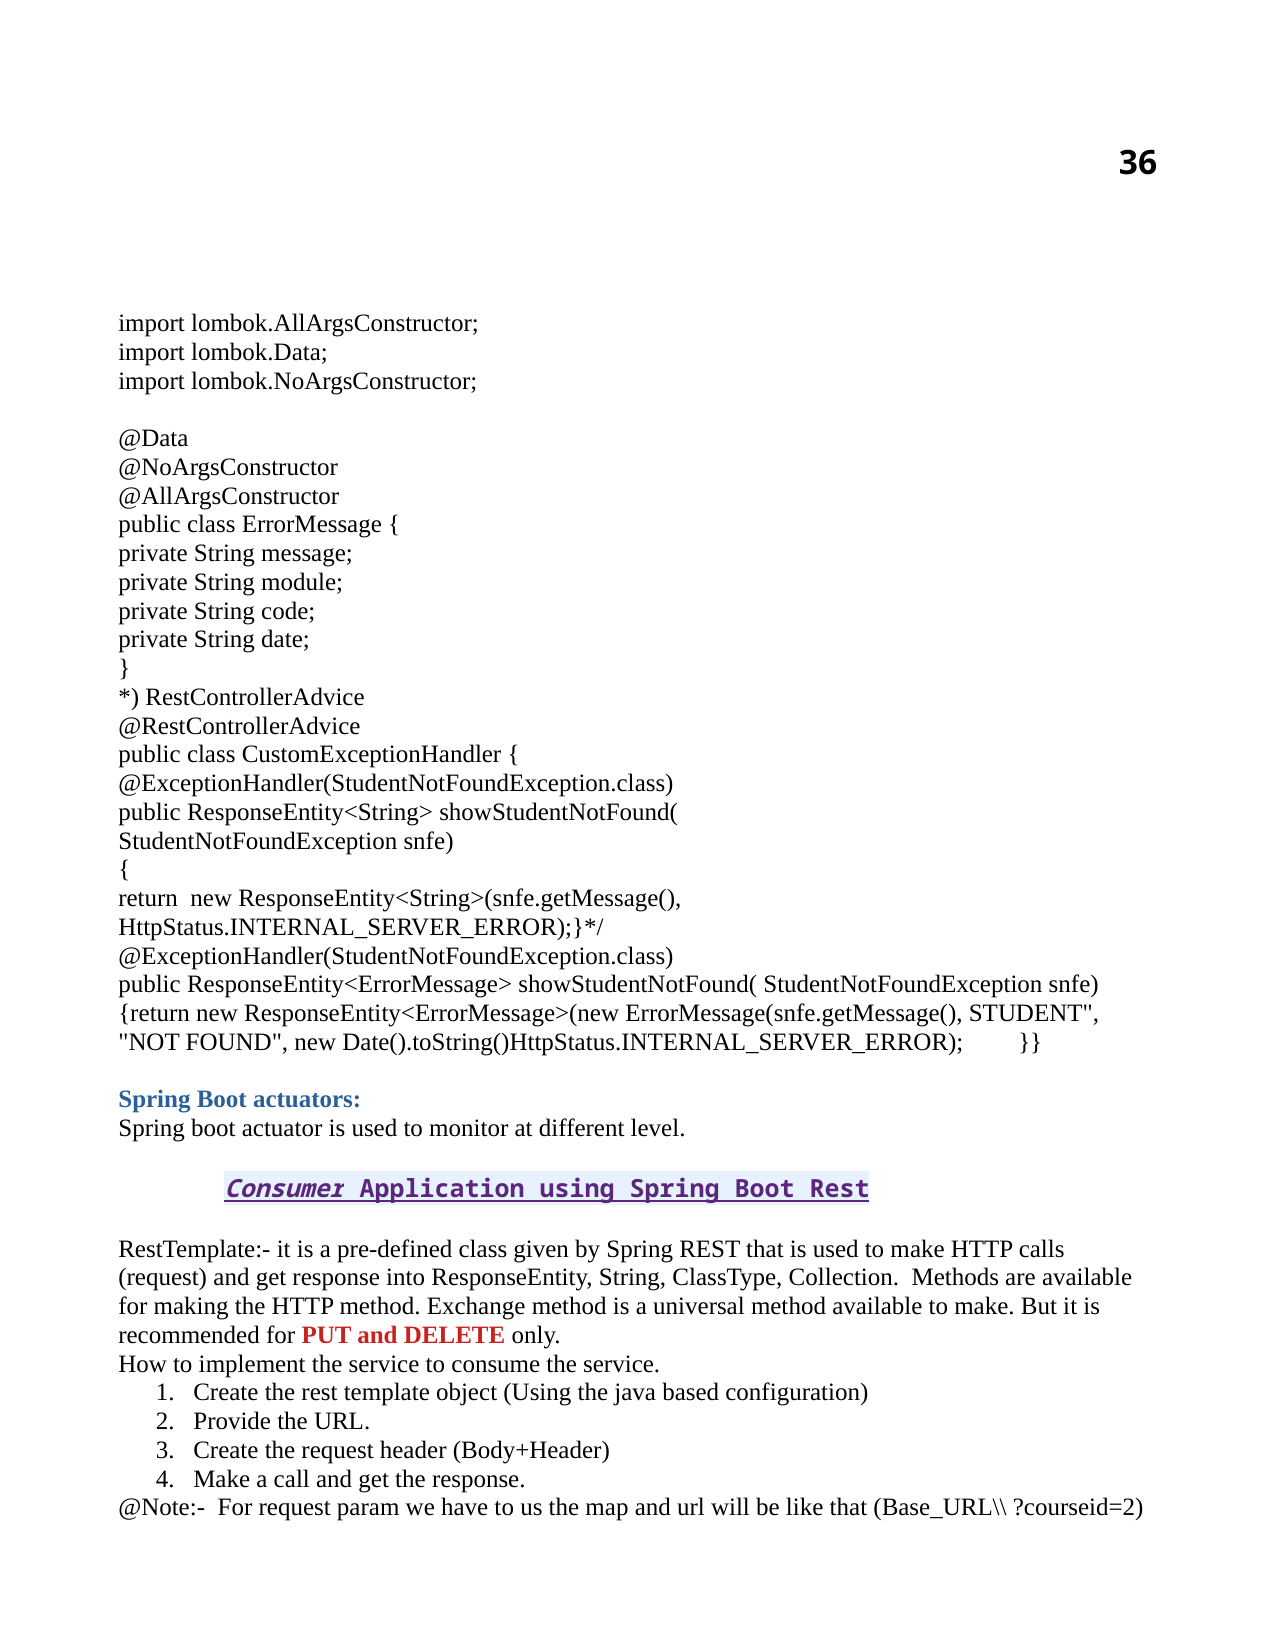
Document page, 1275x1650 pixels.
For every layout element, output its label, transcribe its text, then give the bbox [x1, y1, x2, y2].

text *) RestControllerAdvice [118, 682, 1157, 711]
text @NoArgsConstructor [118, 452, 1157, 481]
text @AllArgsConstructor [118, 481, 1157, 509]
text private String message; [118, 538, 1157, 567]
text @ExceptionHandler(StudentNotFoundException.class) [118, 768, 1157, 797]
text private String date; [118, 624, 1157, 653]
text RestTemplate:- it is a pre-defined class given by Spring REST that is used to make HTTP calls (request) and get response into ResponseEntity, String, ClassType, Collection. Methods are available for making the HTTP method. Exchange method is a universal method available to make. But it is recommended for PUT and DELETE only. [118, 1234, 1157, 1349]
text public class ErrorMessage { [118, 509, 1157, 538]
list Make a call and get the response. [156, 1464, 1157, 1492]
text public class CustomExceptionHandler { [118, 739, 1157, 768]
text StudentNotFoundException snfe) [118, 826, 1157, 854]
text public ResponseEntity<String> showStudentNotFound( [118, 797, 1157, 826]
text private String code; [118, 596, 1157, 624]
text How to implement the service to consume the service. [118, 1349, 1157, 1377]
text import lombok.NoArgsConstructor; [118, 366, 1157, 394]
text { [118, 854, 1157, 883]
text Consumer Application using Spring Boot Rest [118, 1171, 1157, 1205]
text @RestControllerAdvice [118, 711, 1157, 739]
text Spring boot actuator is used to monitor at different level. [118, 1113, 1157, 1142]
list Create the request header (Body+Header) [156, 1435, 1157, 1464]
text private String module; [118, 567, 1157, 596]
text @Note:- For request param we have to us the map and url will be like that (Base_URL\\ ?courseid=2) [118, 1492, 1157, 1521]
text } [118, 653, 1157, 682]
text import lombok.Data; [118, 337, 1157, 366]
list Create the rest template object (Using the java based configuration) [156, 1377, 1157, 1406]
text public ResponseEntity<ErrorMessage> showStudentNotFound( StudentNotFoundException snfe) {return new ResponseEntity<ErrorMessage>(new ErrorMessage(snfe.getMessage(), STUDENT", "NOT FOUND", new Date().toString()HttpStatus.INTERNAL_SERVER_ERROR); }} [118, 969, 1157, 1056]
text return new ResponseEntity<String>(snfe.getMessage(), HttpStatus.INTERNAL_SERVER_ERROR);}*/ [118, 883, 1157, 941]
text import lombok.AllArgsConstructor; [118, 308, 1157, 337]
text @Data [118, 423, 1157, 452]
text Spring Boot actuators: [118, 1084, 1157, 1113]
text @ExceptionHandler(StudentNotFoundException.class) [118, 941, 1157, 969]
list Provide the URL. [156, 1406, 1157, 1435]
